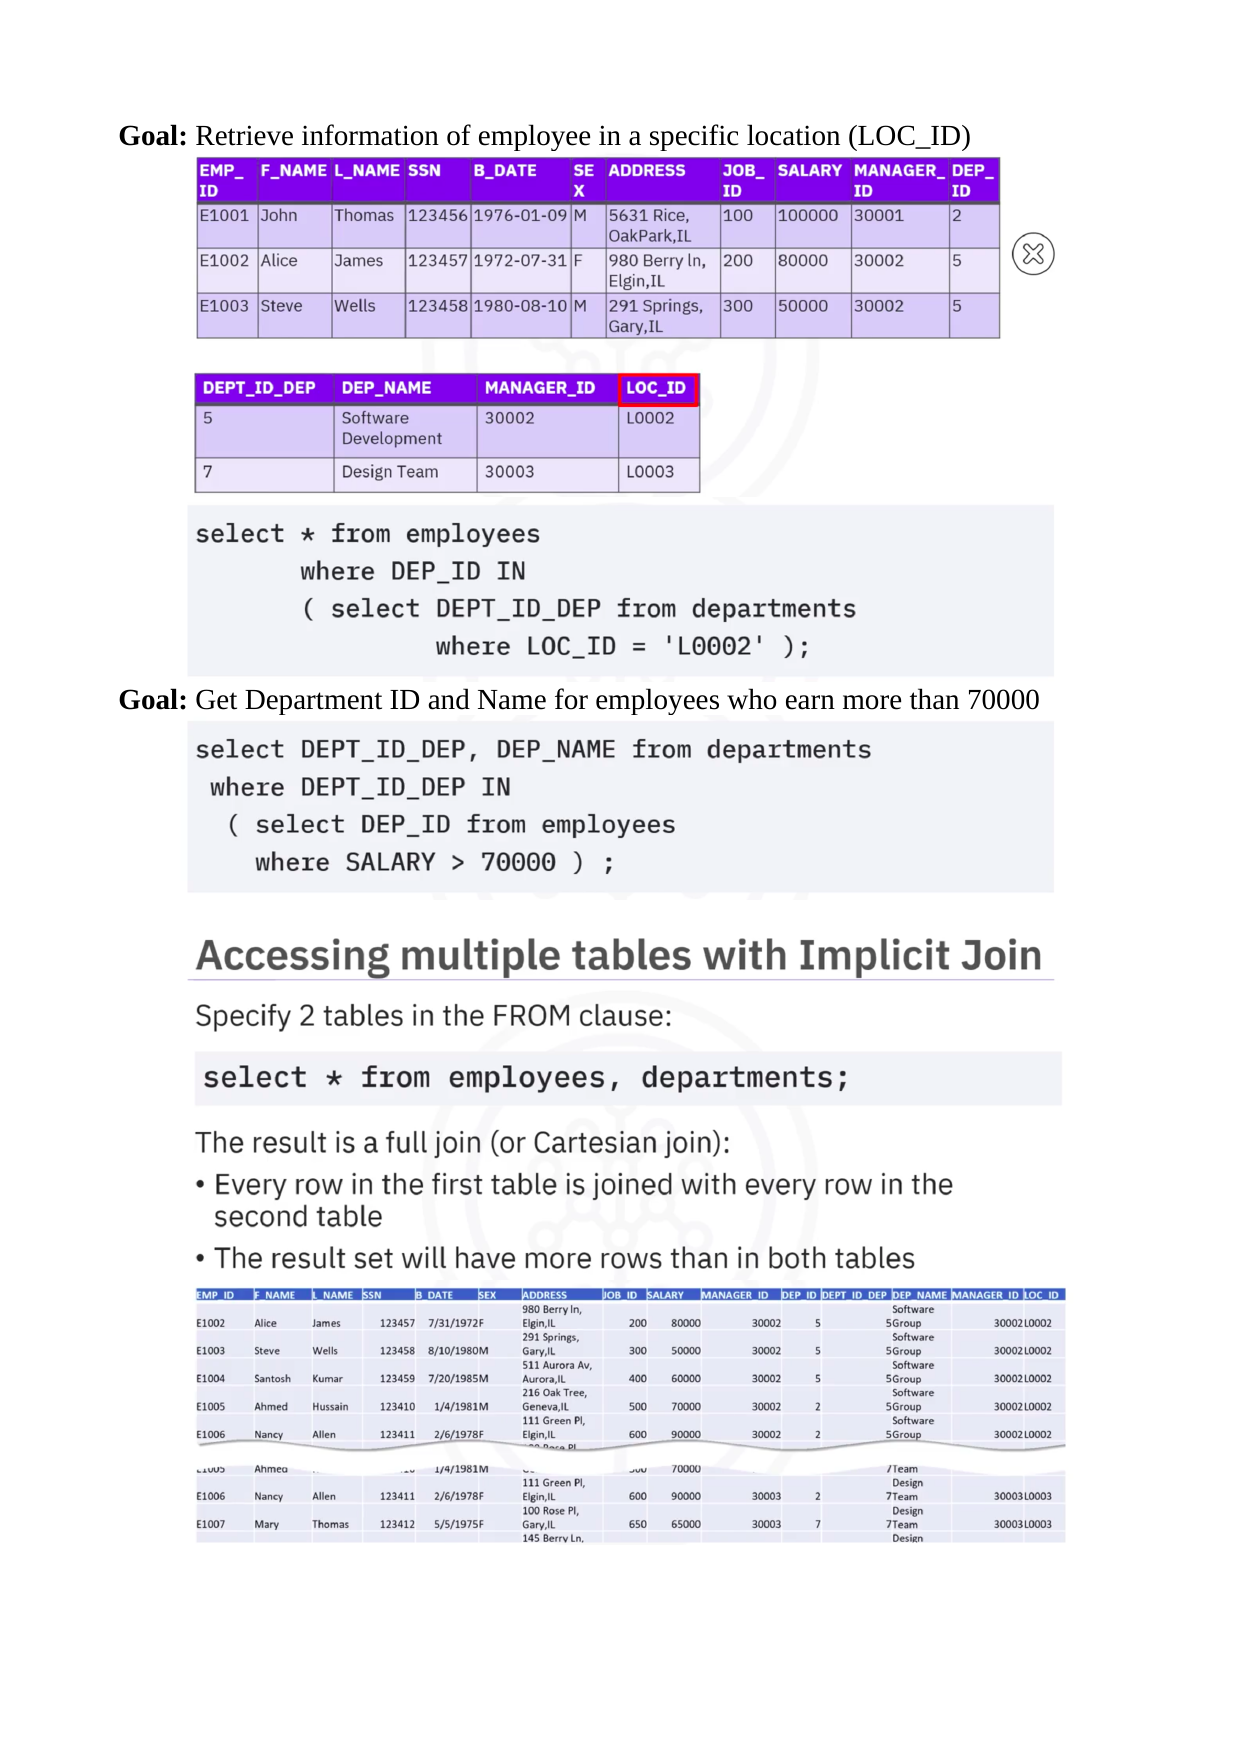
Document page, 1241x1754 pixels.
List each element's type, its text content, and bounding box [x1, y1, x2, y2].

picture [118, 933, 1123, 1545]
text Goal: Get Department ID and Name for employees who earn more than 70000 [118, 682, 1122, 715]
text Goal: Retrieve information of employee in a specific location (LOC_ID) [118, 118, 1122, 151]
picture [118, 151, 1123, 682]
picture [118, 715, 1123, 900]
